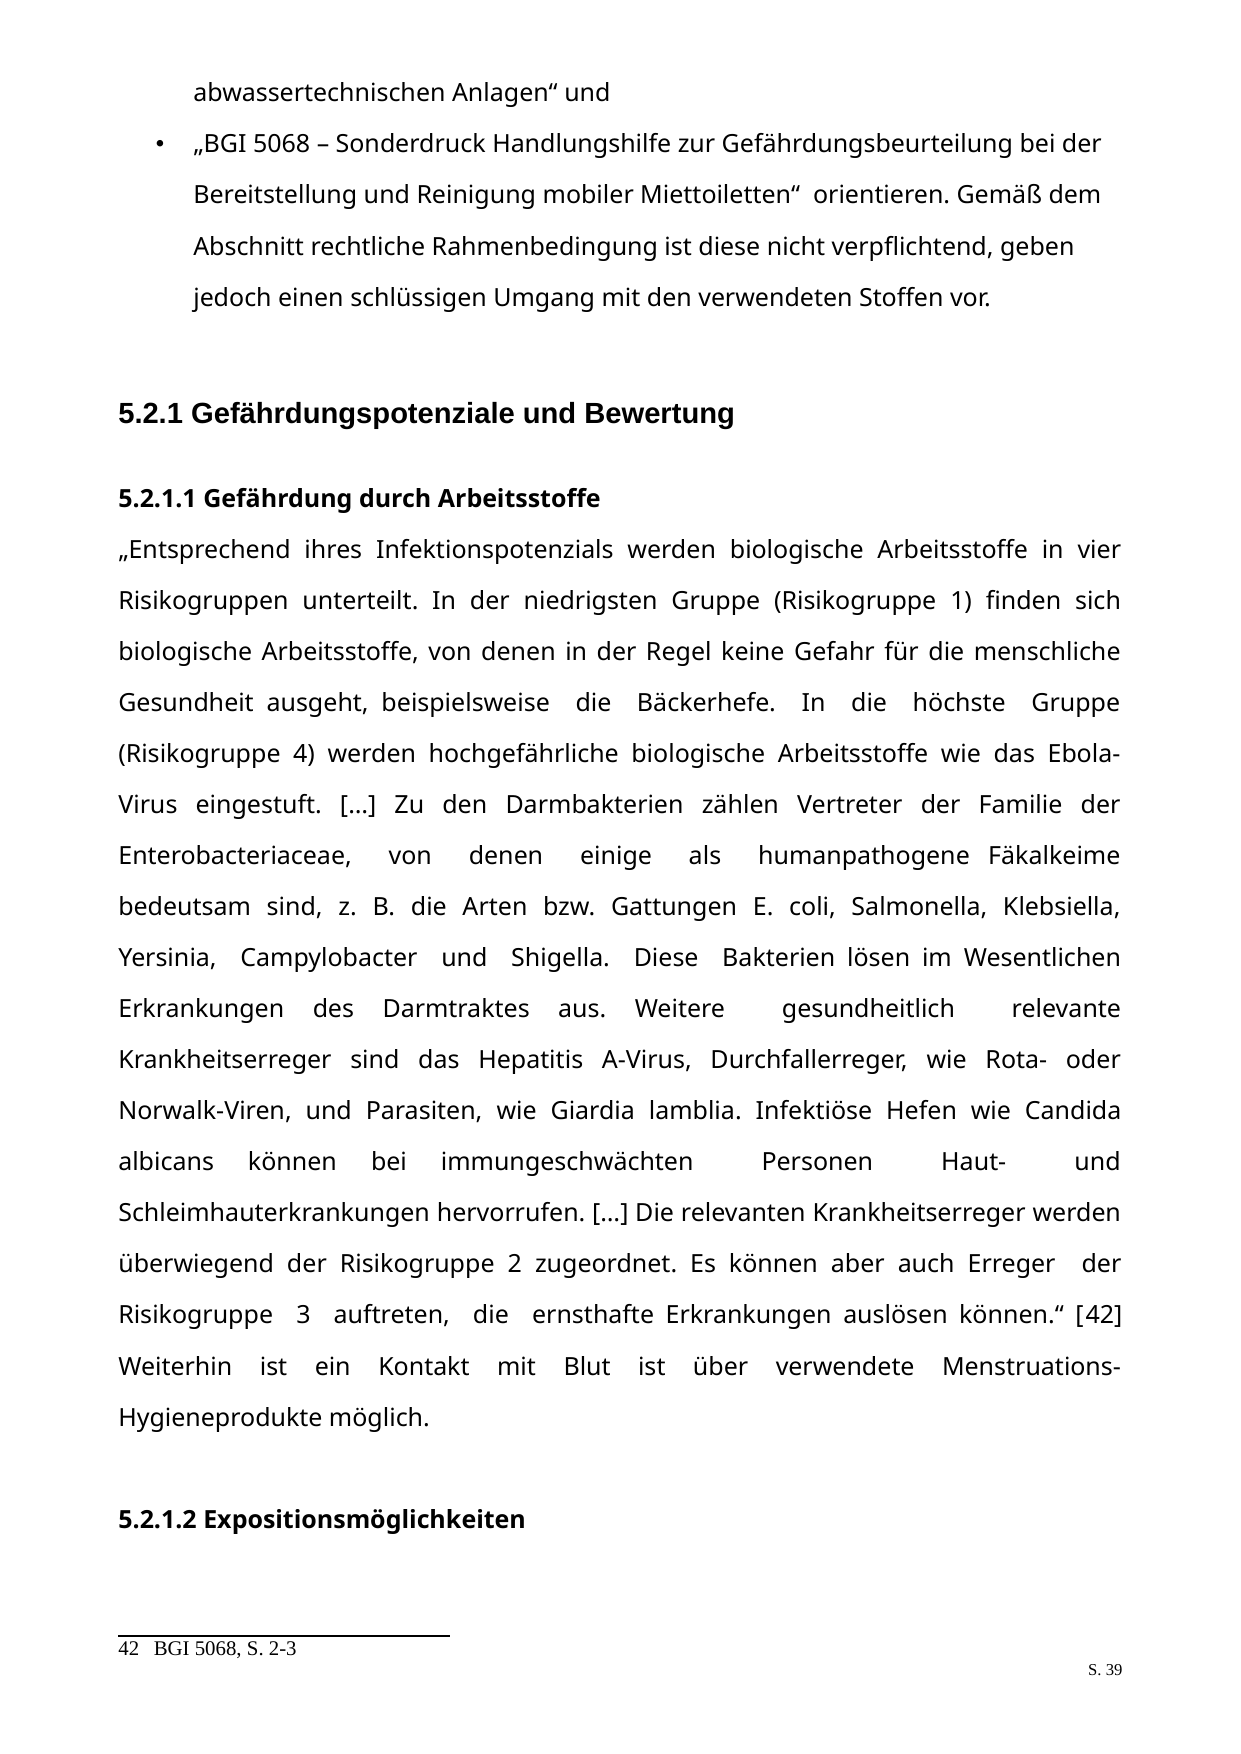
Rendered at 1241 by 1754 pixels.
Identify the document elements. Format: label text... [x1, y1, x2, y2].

list abwassertechnischen Anlagen“ und [156, 75, 1122, 109]
subtitle 5.2.1 Gefährdungspotenziale und Bewertung [118, 396, 1122, 429]
text BGI 5068, S. 2-3 [118, 1636, 1122, 1660]
text „Entsprechend ihres Infektionspotenzials werden biologische Arbeitsstoffe in vier Risikogruppen unterteilt. In der niedrigsten Gruppe (Risikogruppe 1) finden sich biologische Arbeitsstoffe, von denen in der Regel keine Gefahr für die menschliche Gesundheit ausgeht, beispielsweise die Bäckerhefe. In die höchste Gruppe (Risikogruppe 4) werden hochgefährliche biologische Arbeitsstoffe wie das Ebola-Virus eingestuft. […] Zu den Darmbakterien zählen Vertreter der Familie der Enterobacteriaceae, von denen einige als humanpathogene Fäkalkeime bedeutsam sind, z. B. die Arten bzw. Gattungen E. coli, Salmonella, Klebsiella, Yersinia, Campylobacter und Shigella. Diese Bakterien lösen im Wesentlichen Erkrankungen des Darmtraktes aus. Weitere gesundheitlich relevante Krankheitserreger sind das Hepatitis A-Virus, Durchfallerreger, wie Rota- oder Norwalk-Viren, und Parasiten, wie Giardia lamblia. Infektiöse Hefen wie Candida albicans können bei immungeschwächten Personen Haut- und Schleimhauterkrankungen hervorrufen. […] Die relevanten Krankheitserreger werden überwiegend der Risikogruppe 2 zugeordnet. Es können aber auch Erreger der Risikogruppe 3 auftreten, die ernsthafte Erkrankungen auslösen können.“ [] Weiterhin ist ein Kontakt mit Blut ist über verwendete Menstruations-Hygieneprodukte möglich. [118, 531, 1122, 1433]
list „BGI 5068 – Sonderdruck Handlungshilfe zur Gefährdungsbeurteilung bei der Bereitstellung und Reinigung mobiler Miettoiletten“ orientieren. Gemäß dem Abschnitt rechtliche Rahmenbedingung ist diese nicht verpflichtend, geben jedoch einen schlüssigen Umgang mit den verwendeten Stoffen vor. [156, 126, 1122, 313]
text 5.2.1.1 Gefährdung durch Arbeitsstoffe [118, 480, 1122, 514]
text 5.2.1.2 Expositionsmöglichkeiten [118, 1501, 1122, 1535]
